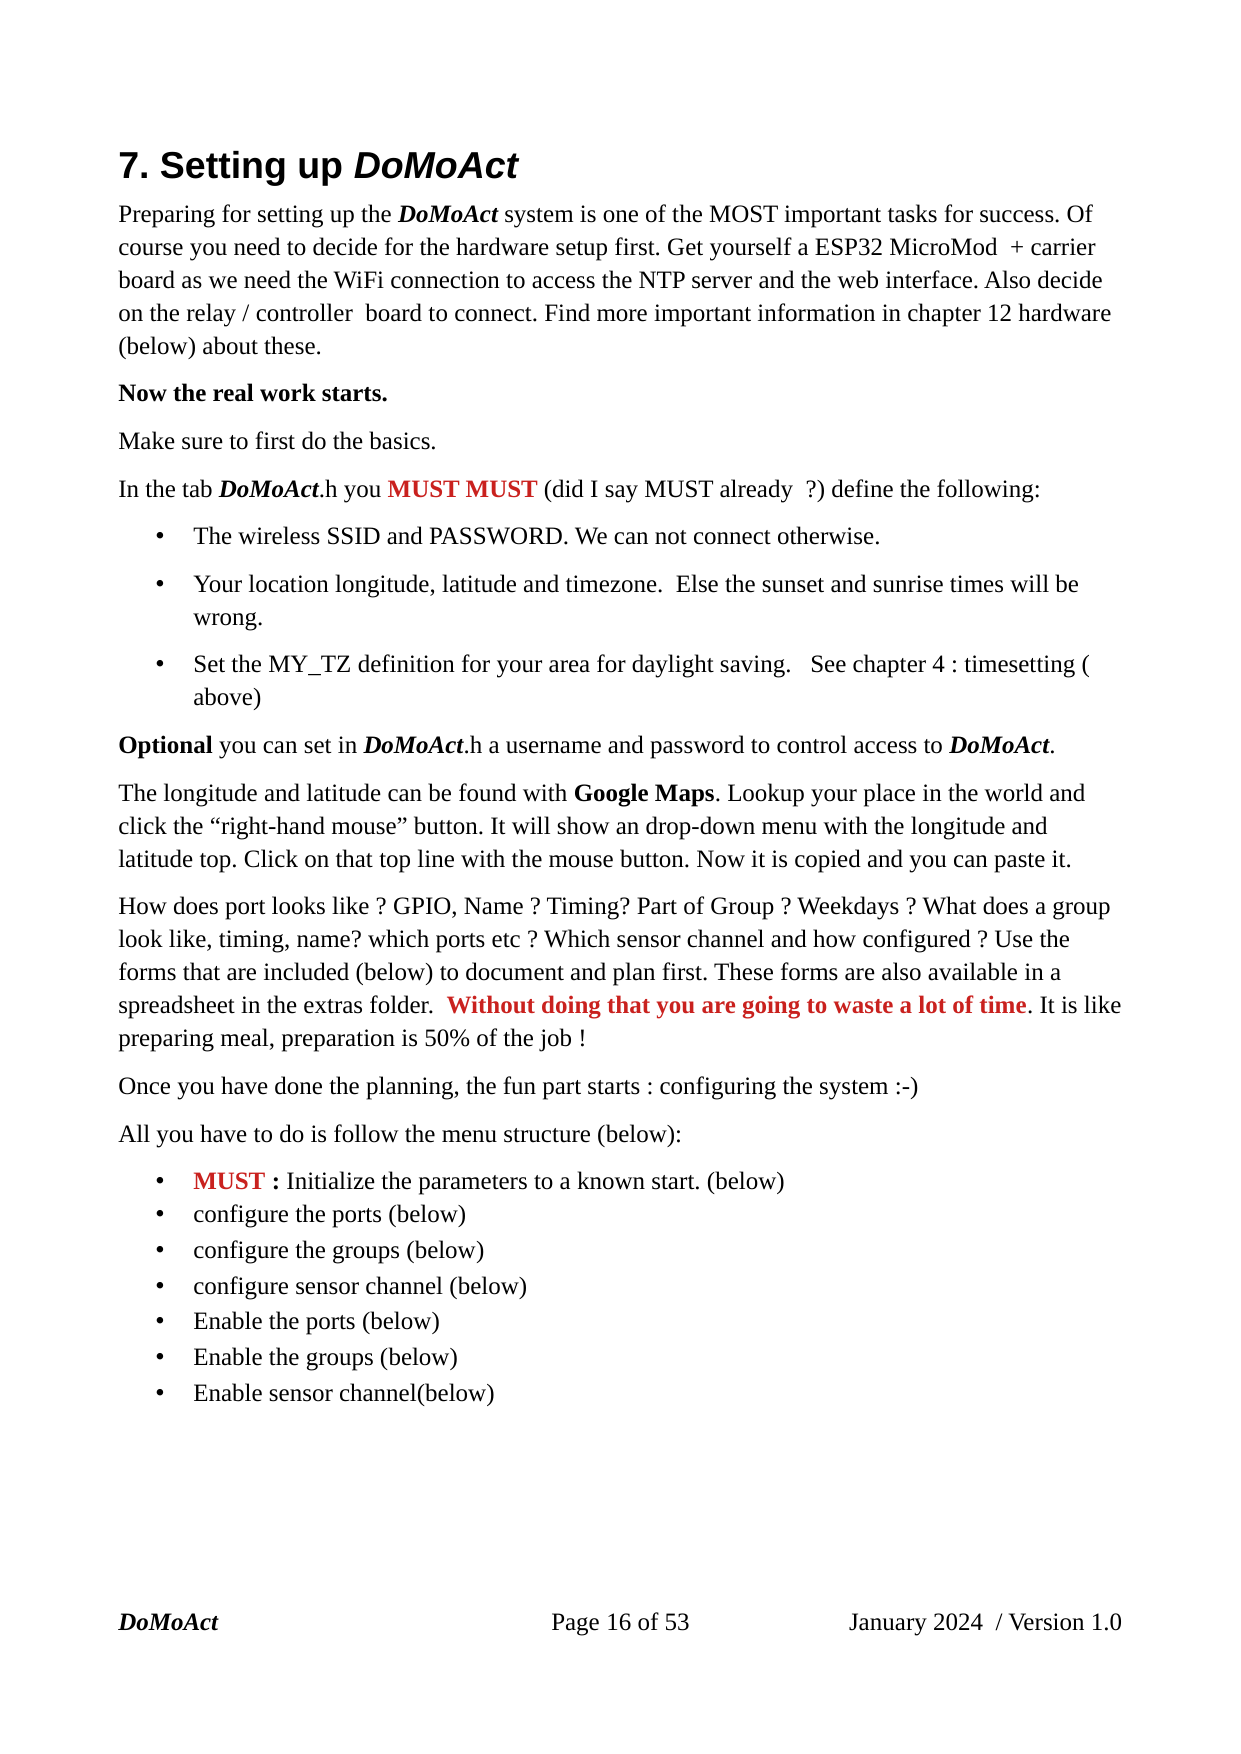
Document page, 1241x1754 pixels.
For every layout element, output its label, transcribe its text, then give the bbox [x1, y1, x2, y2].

list MUST : Initialize the parameters to a known start. (below) [156, 1166, 1122, 1195]
list configure the ports (below) [156, 1199, 1122, 1228]
text The longitude and latitude can be found with Google Maps. Lookup your place in the world and click the “right-hand mouse” button. It will show an drop-down menu with the longitude and latitude top. Click on that top line with the mouse button. Now it is copied and you can paste it. [118, 778, 1122, 872]
text How does port looks like ? GPIO, Name ? Timing? Part of Group ? Weekdays ? What does a group look like, timing, name? which ports etc ? Which sensor channel and how configured ? Use the forms that are included (below) to document and plan first. These forms are also available in a spreadsheet in the extras folder. Without doing that you are going to waste a lot of time. It is like preparing meal, preparation is 50% of the job ! [118, 891, 1122, 1052]
text Once you have done the planning, the fun part starts : configuring the system :-) [118, 1071, 1122, 1100]
list configure sensor channel (below) [156, 1271, 1122, 1299]
list Enable sensor channel(below) [156, 1378, 1122, 1407]
list Set the MY_TZ definition for your area for daylight saving. See chapter 4 : timesetting ( above) [156, 649, 1122, 711]
text Make sure to first do the basics. [118, 426, 1122, 455]
list configure the groups (below) [156, 1235, 1122, 1264]
text All you have to do is follow the menu structure (below): [118, 1119, 1122, 1147]
list Enable the ports (below) [156, 1306, 1122, 1335]
list Enable the groups (below) [156, 1342, 1122, 1371]
list The wireless SSID and PASSWORD. We can not connect otherwise. [156, 521, 1122, 550]
text In the tab DoMoAct.h you MUST MUST (did I say MUST already ?) define the following: [118, 474, 1122, 502]
list Your location longitude, latitude and timezone. Else the sunset and sunrise times will be wrong. [156, 569, 1122, 631]
text Preparing for setting up the DoMoAct system is one of the MOST important tasks for success. Of course you need to decide for the hardware setup first. Get yourself a ESP32 MicroMod + carrier board as we need the WiFi connection to access the NTP server and the web interface. Also decide on the relay / controller board to connect. Find more important information in chapter 12 hardware (below) about these. [118, 199, 1122, 359]
subtitle 7. Setting up DoMoAct [118, 143, 1122, 186]
text Now the real work starts. [118, 378, 1122, 407]
text Optional you can set in DoMoAct.h a username and password to control access to DoMoAct. [118, 730, 1122, 759]
